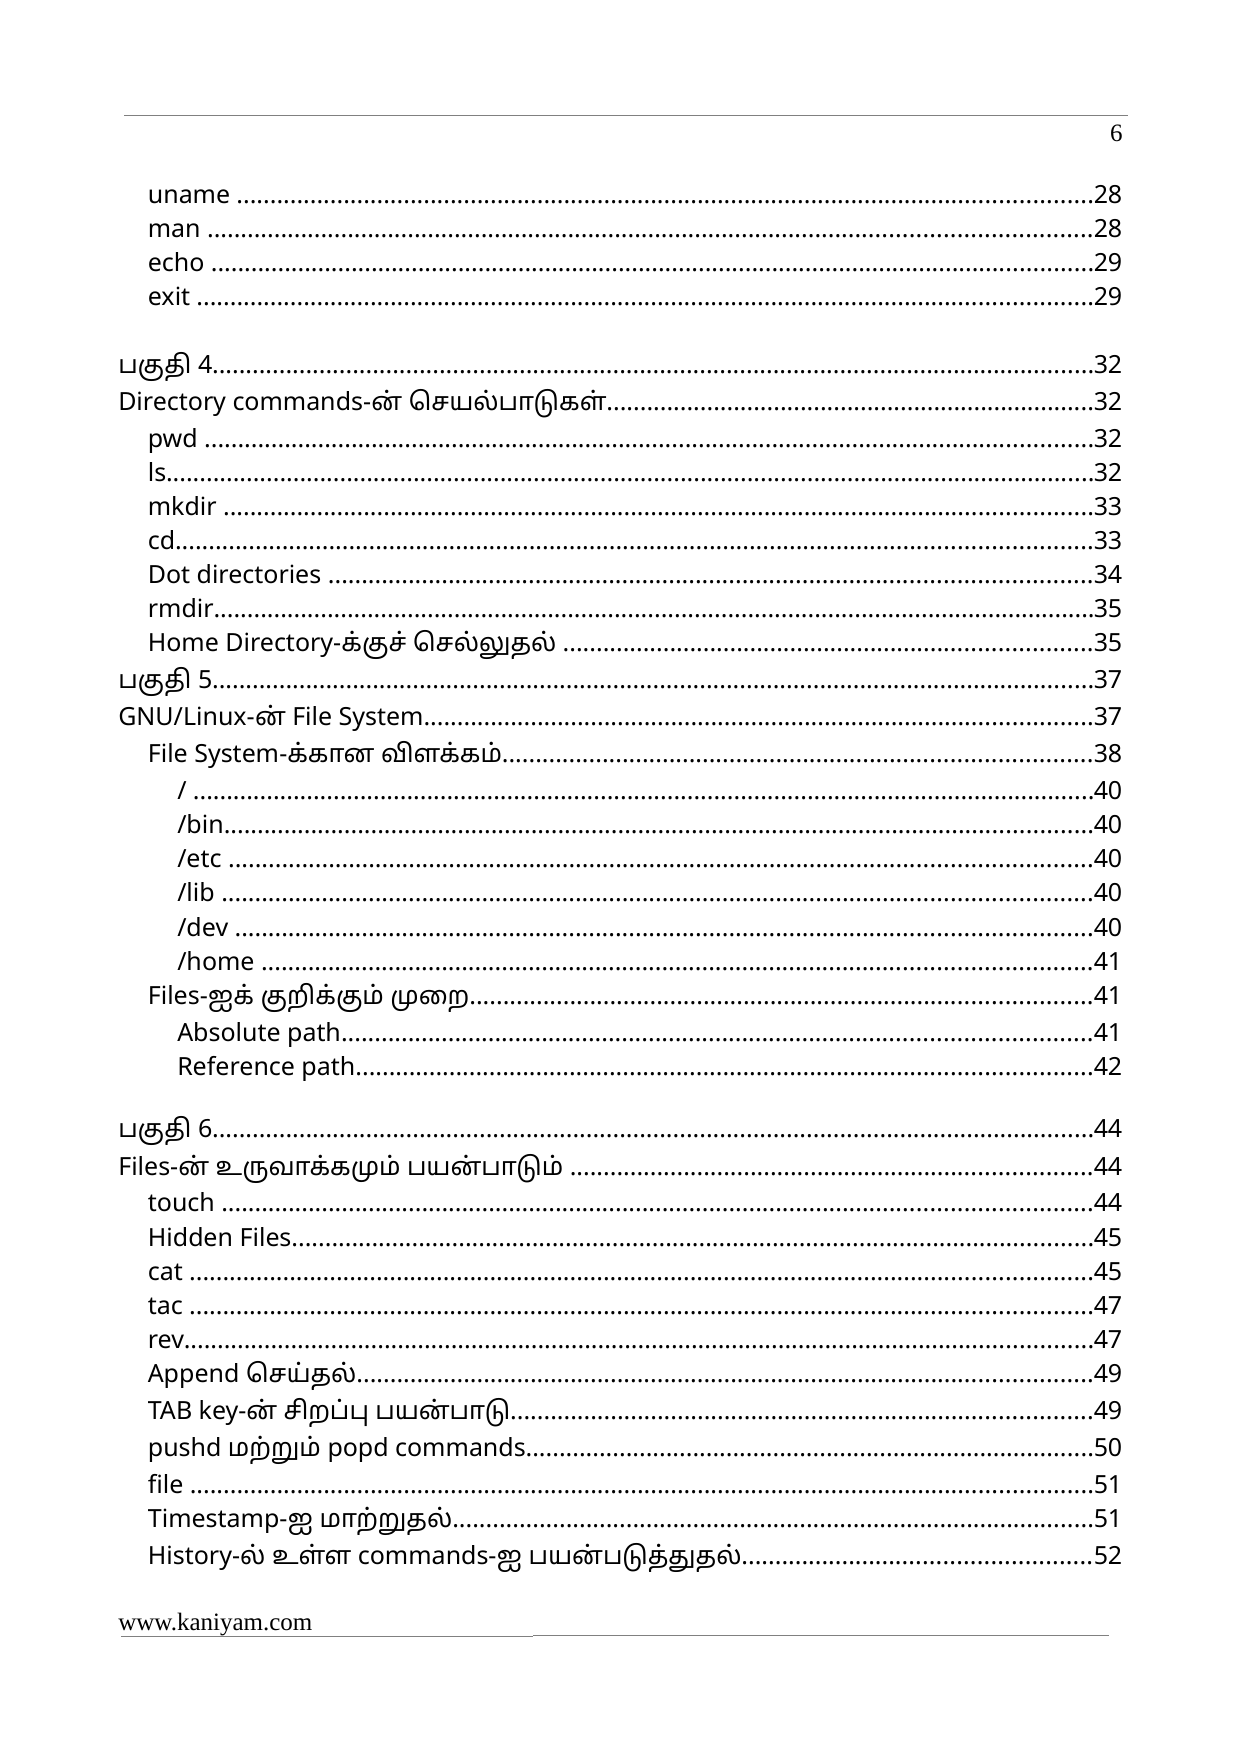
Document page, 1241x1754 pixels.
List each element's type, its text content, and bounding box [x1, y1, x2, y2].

text /etc 40 [177, 841, 1122, 875]
text Files-ஐக் குறிக்கும் முறை 41 [148, 977, 1122, 1014]
text pushd மற்றும் popd commands 50 [148, 1429, 1122, 1466]
text file 51 [148, 1466, 1122, 1500]
text cd 33 [148, 523, 1122, 557]
text uname 28 [148, 176, 1122, 210]
text /dev 40 [177, 909, 1122, 943]
text /lib 40 [177, 875, 1122, 909]
text Hidden Files 45 [148, 1219, 1122, 1253]
text tac 47 [148, 1287, 1122, 1321]
text mkdir 33 [148, 489, 1122, 523]
text Append செய்தல் 49 [148, 1355, 1122, 1392]
text Reference path 42 [177, 1048, 1122, 1082]
text touch 44 [148, 1185, 1122, 1219]
text பகுதி 4 32 [118, 347, 1122, 384]
text Absolute path 41 [177, 1014, 1122, 1048]
text /home 41 [177, 943, 1122, 977]
text pwd 32 [148, 421, 1122, 455]
text exit 29 [148, 278, 1122, 313]
text Timestamp-ஐ மாற்றுதல் 51 [148, 1500, 1122, 1537]
text TAB key-ன் சிறப்பு பயன்பாடு 49 [148, 1392, 1122, 1429]
text File System-க்கான விளக்கம் 38 [148, 736, 1122, 773]
text History-ல் உள்ள commands-ஐ பயன்படுத்துதல் 52 [148, 1537, 1122, 1574]
text ls 32 [148, 455, 1122, 489]
text rev 47 [148, 1321, 1122, 1355]
text பகுதி 5 37 [118, 662, 1122, 699]
text cat 45 [148, 1253, 1122, 1287]
text பகுதி 6 44 [118, 1111, 1122, 1148]
text Home Directory-க்குச் செல்லுதல் 35 [148, 625, 1122, 662]
text Files-ன் உருவாக்கமும் பயன்பாடும் 44 [118, 1148, 1122, 1185]
text GNU/Linux-ன் File System 37 [118, 699, 1122, 736]
text echo 29 [148, 244, 1122, 278]
text rmdir 35 [148, 591, 1122, 625]
text man 28 [148, 210, 1122, 244]
text / 40 [177, 773, 1122, 807]
text Directory commands-ன் செயல்பாடுகள் 32 [118, 384, 1122, 421]
text /bin 40 [177, 807, 1122, 841]
text Dot directories 34 [148, 557, 1122, 591]
